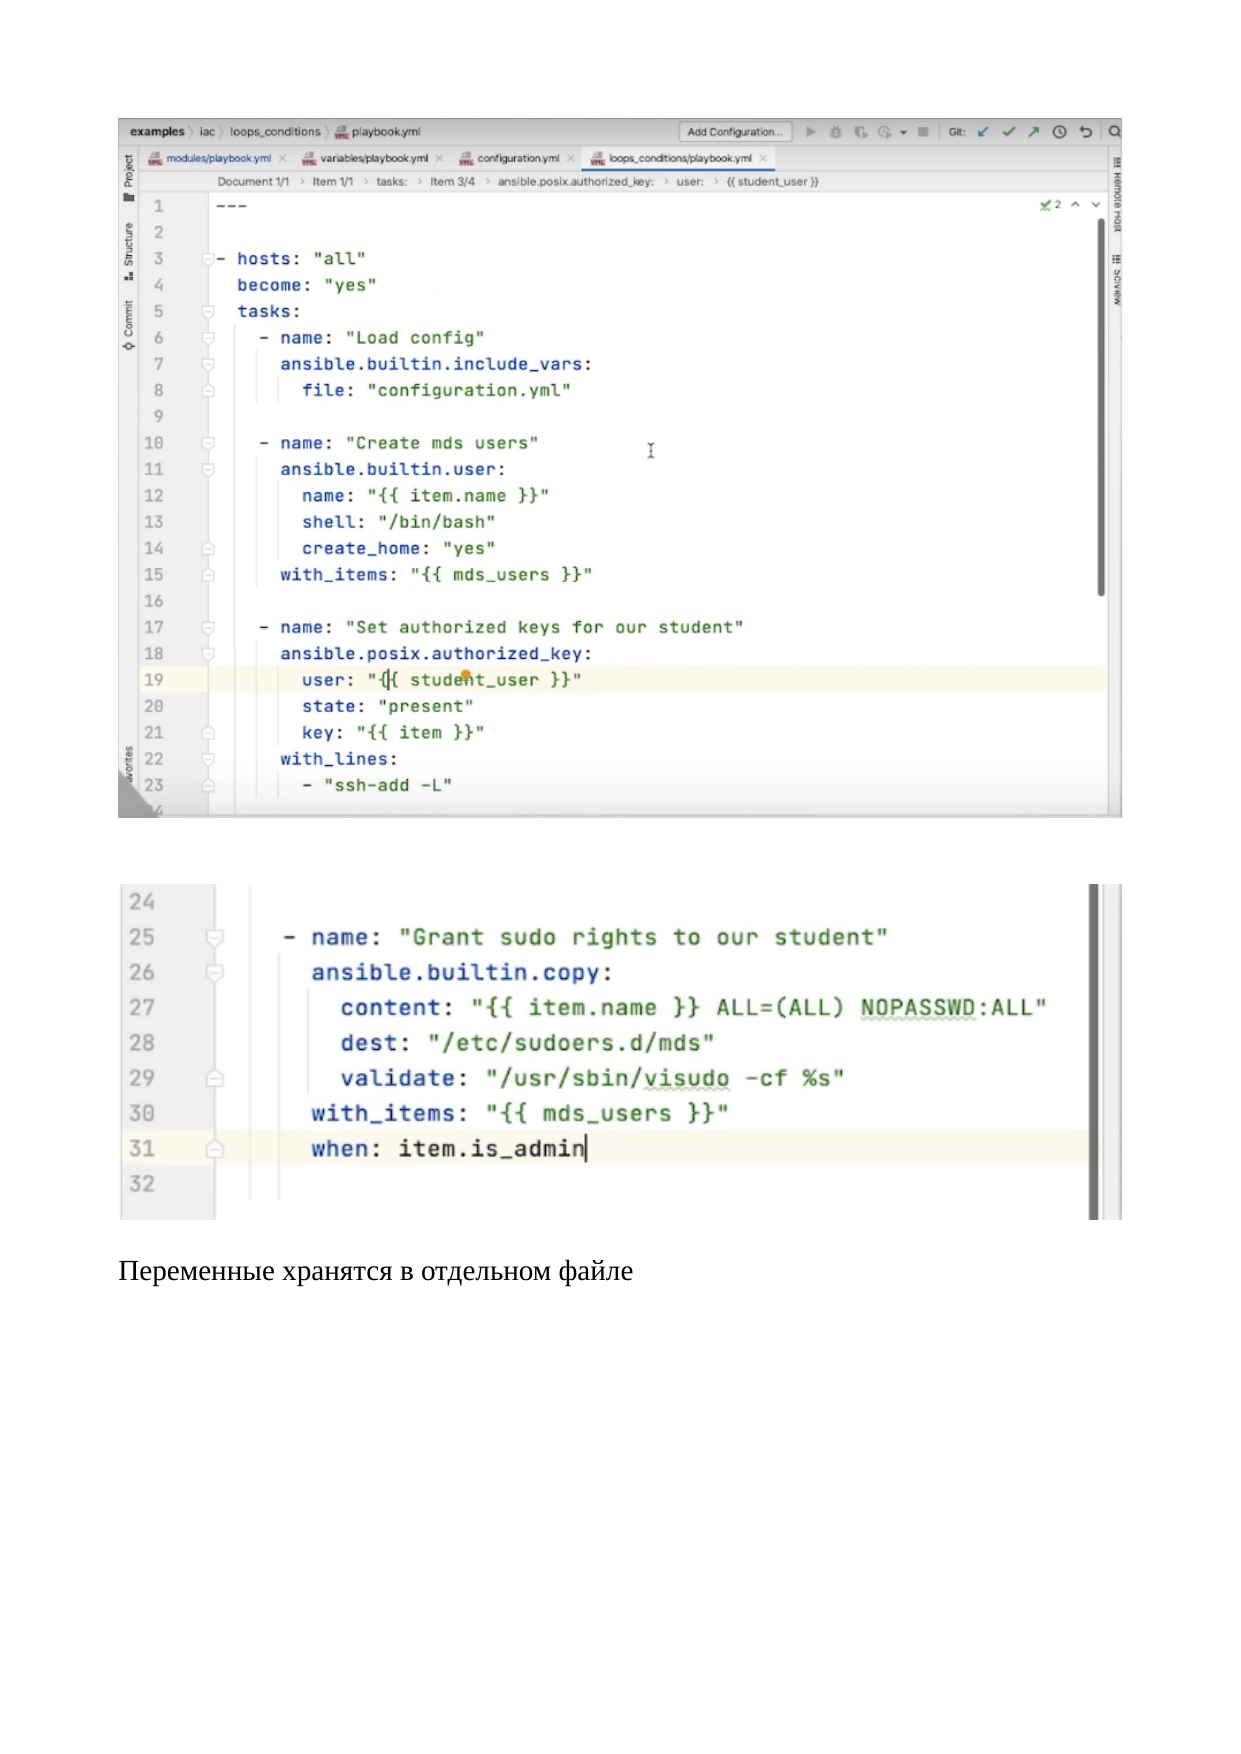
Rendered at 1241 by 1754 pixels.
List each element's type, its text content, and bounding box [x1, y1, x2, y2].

text Переменные хранятся в отдельном файле [118, 1253, 1122, 1287]
picture [118, 118, 1123, 818]
picture [118, 884, 1123, 1220]
